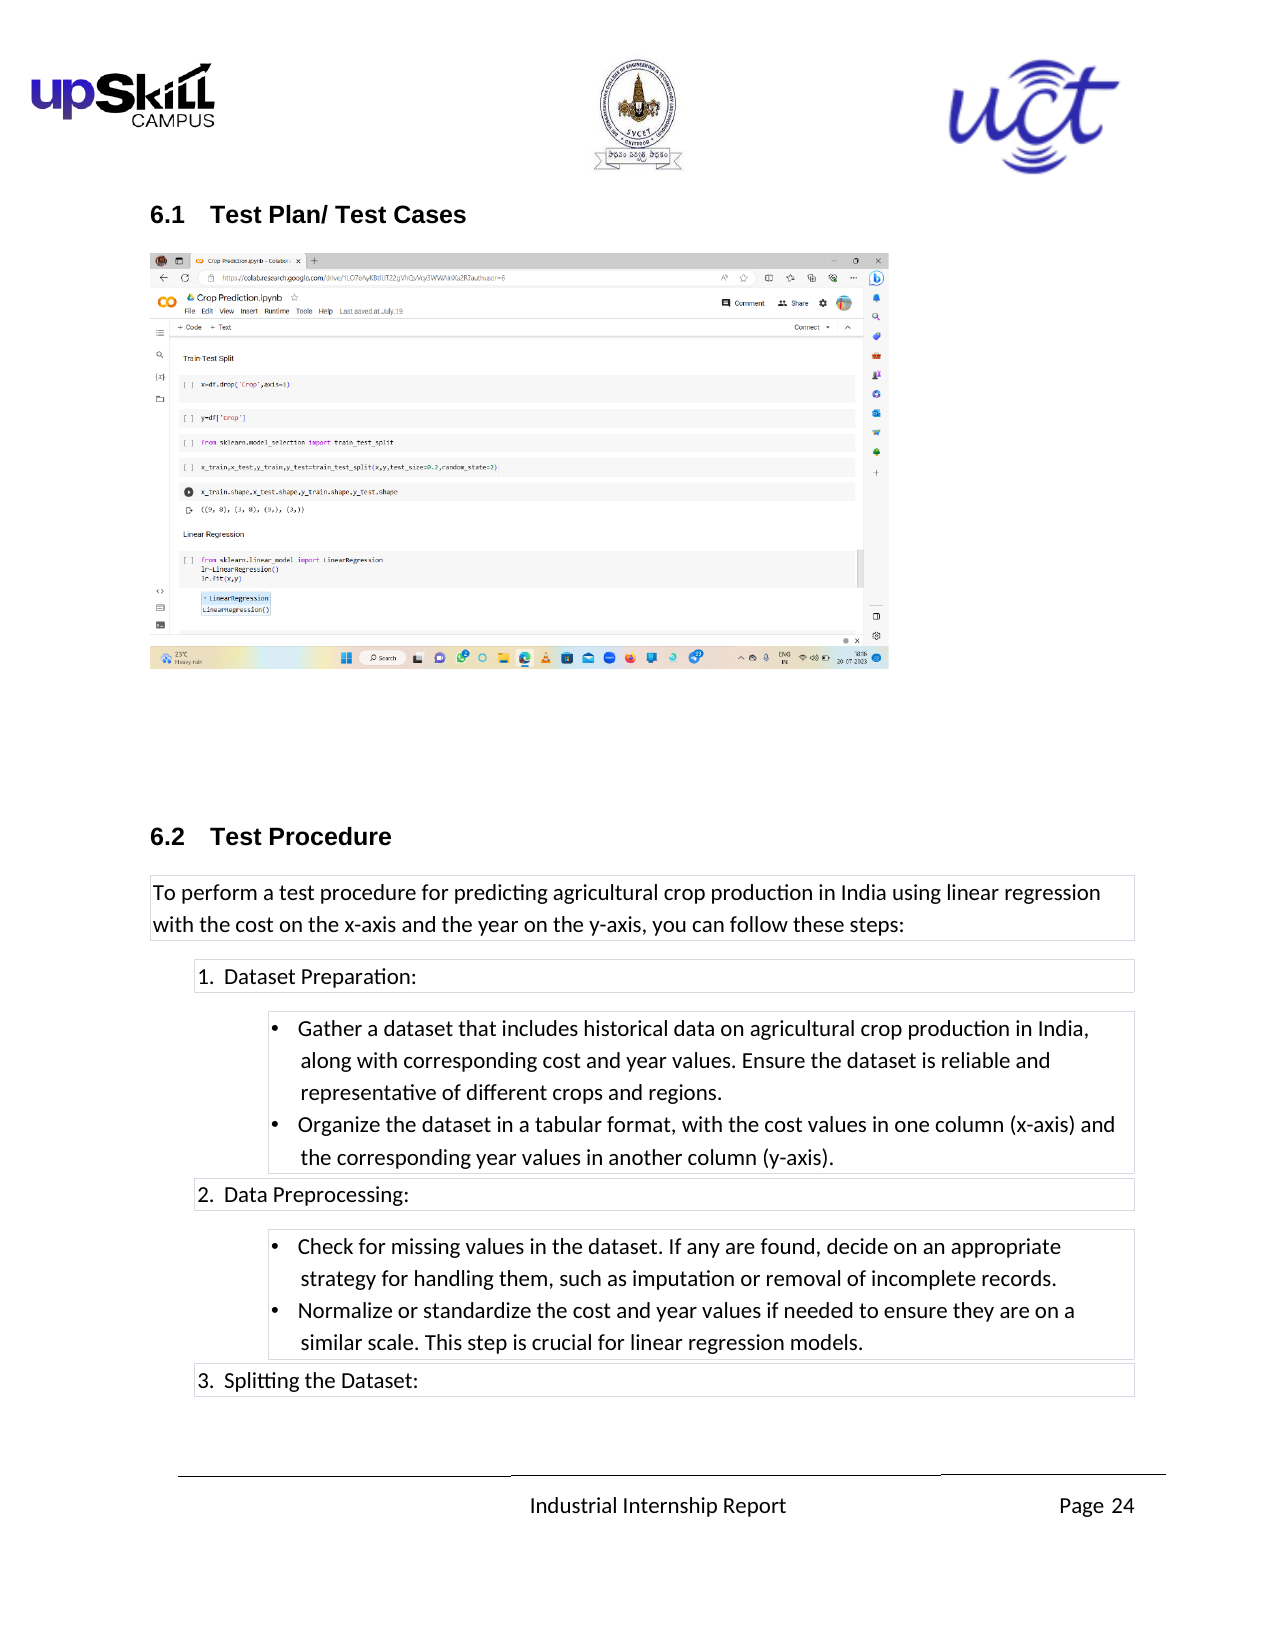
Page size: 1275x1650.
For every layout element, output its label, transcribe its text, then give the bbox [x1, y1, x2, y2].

list Data Preprocessing: [195, 1179, 1134, 1210]
list Dataset Preparation: [195, 960, 1134, 992]
list Check for missing values in the dataset. If any are found, decide on an appropriate strategy for handling them, such as imputation or removal of incomplete records. [269, 1230, 1134, 1292]
text To perform a test procedure for predicting agricultural crop production in India using linear regression with the cost on the x-axis and the year on the y-axis, you can follow these steps: [151, 876, 1134, 940]
list Splitting the Dataset: [195, 1364, 1134, 1396]
subtitle Test Procedure [150, 825, 1134, 850]
subtitle Test Plan/ Test Cases [150, 204, 1134, 229]
list Gather a dataset that includes historical data on agricultural crop production in India, along with corresponding cost and year values. Ensure the dataset is reliable and representative of different crops and regions. [269, 1012, 1134, 1106]
list Organize the dataset in a tabular format, with the cost values in one column (x-axis) and the corresponding year values in another column (y-axis). [269, 1108, 1134, 1173]
list Normalize or standardize the cost and year values if needed to ensure they are on a similar scale. This step is crucial for linear regression models. [269, 1294, 1134, 1359]
